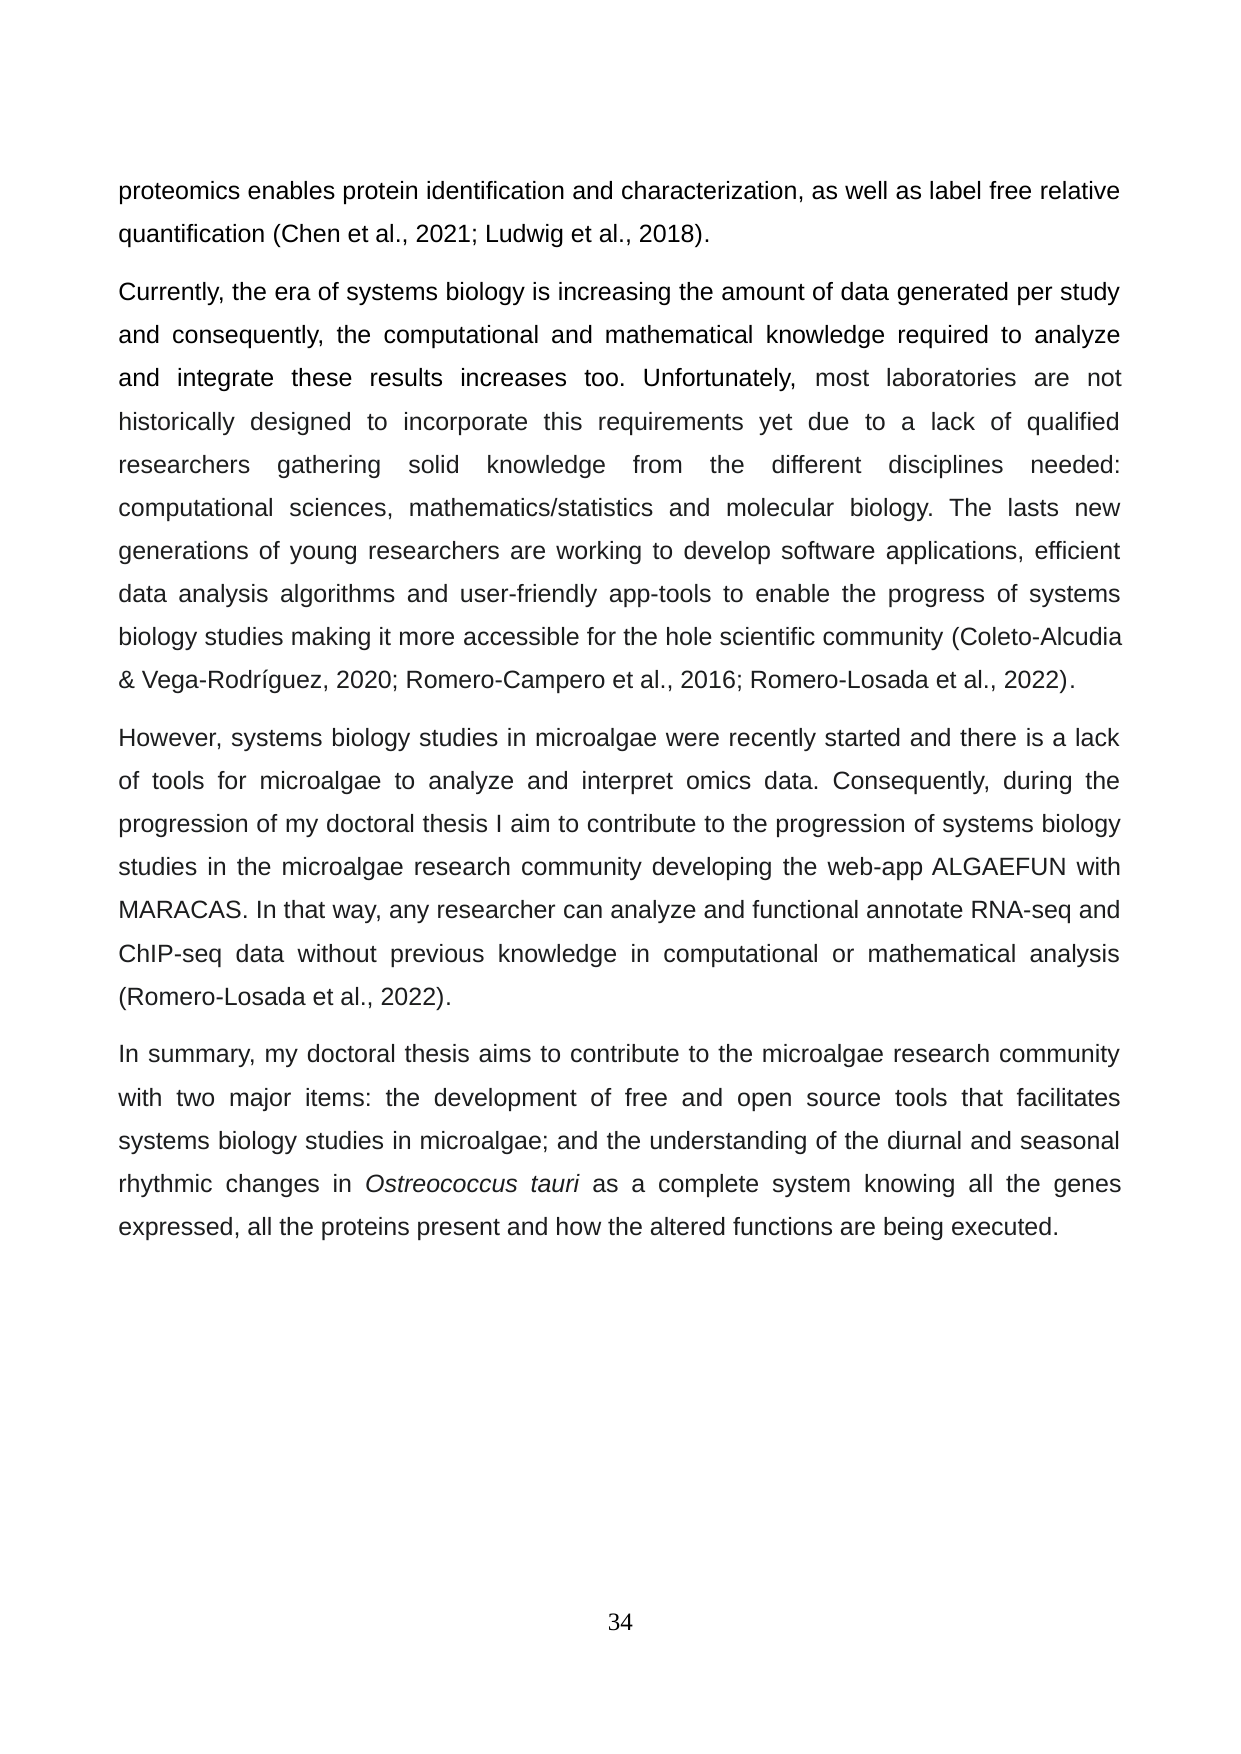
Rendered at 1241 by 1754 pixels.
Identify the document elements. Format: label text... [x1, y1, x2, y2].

text proteomics enables protein identification and characterization, as well as label free relative quantification (Chen et al., 2021; Ludwig et al., 2018)⁠. [118, 176, 1122, 248]
text Currently, the era of systems biology is increasing the amount of data generated per study and consequently, the computational and mathematical knowledge required to analyze and integrate these results increases too. Unfortunately, most laboratories are not historically designed to incorporate this requirements yet due to a lack of qualified researchers gathering solid knowledge from the different disciplines needed: computational sciences, mathematics/statistics and molecular biology. The lasts new generations of young researchers are working to develop software applications, efficient data analysis algorithms and user-friendly app-tools to enable the progress of systems biology studies making it more accessible for the hole scientific community (Coleto-Alcudia & Vega-Rodríguez, 2020; Romero-Campero et al., 2016; Romero-Losada et al., 2022)⁠. [118, 277, 1122, 694]
text In summary, my doctoral thesis aims to contribute to the microalgae research community with two major items: the development of free and open source tools that facilitates systems biology studies in microalgae; and the understanding of the diurnal and seasonal rhythmic changes in Ostreococcus tauri as a complete system knowing all the genes expressed, all the proteins present and how the altered functions are being executed. [118, 1039, 1122, 1241]
text However, systems biology studies in microalgae were recently started and there is a lack of tools for microalgae to analyze and interpret omics data. Consequently, during the progression of my doctoral thesis I aim to contribute to the progression of systems biology studies in the microalgae research community developing the web-app ALGAEFUN with MARACAS. In that way, any researcher can analyze and functional annotate RNA-seq and ChIP-seq data without previous knowledge in computational or mathematical analysis (Romero-Losada et al., 2022)⁠. [118, 723, 1122, 1011]
